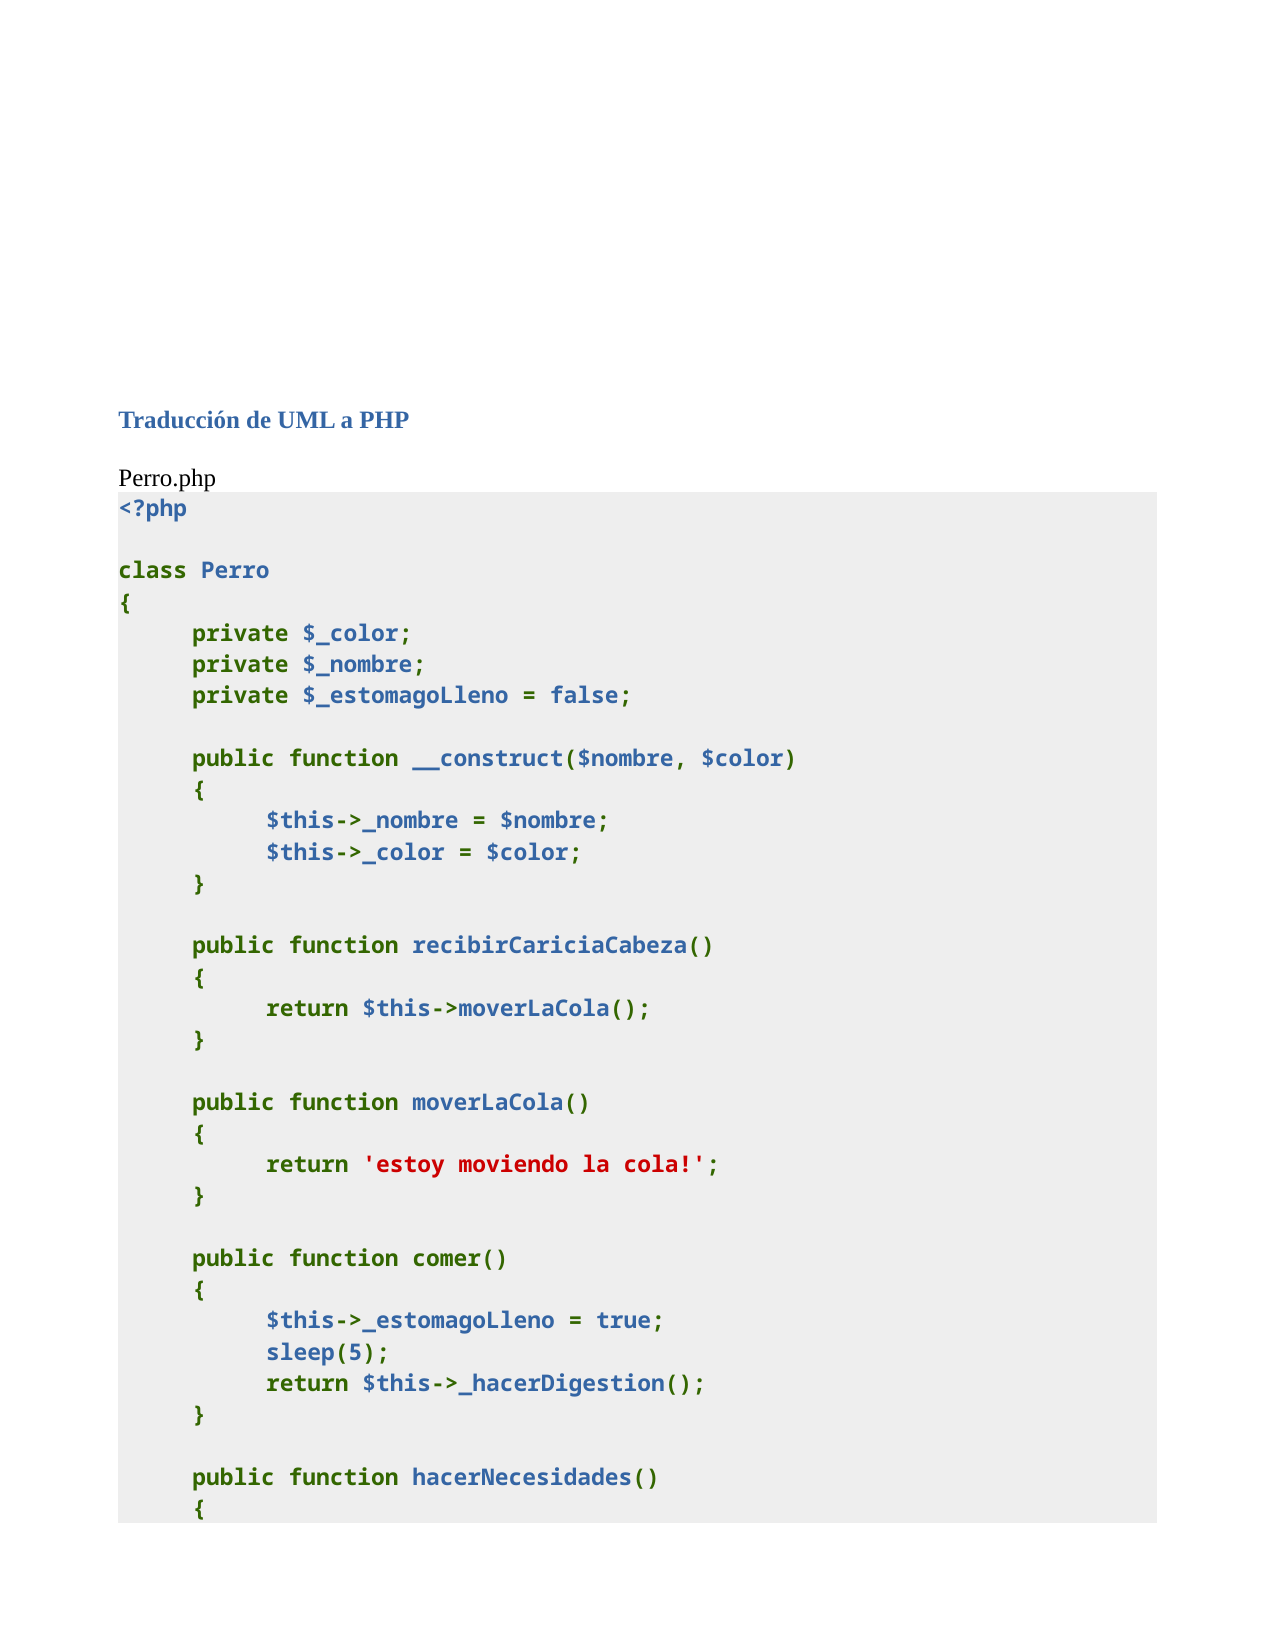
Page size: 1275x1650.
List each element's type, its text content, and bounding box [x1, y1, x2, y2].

text return 'estoy moviendo la cola!'; [118, 1148, 1157, 1179]
text } [118, 1398, 1157, 1429]
text Traducción de UML a PHP [118, 406, 1157, 434]
text Perro.php [118, 463, 1157, 492]
text { [118, 773, 1157, 804]
text public function recibirCariciaCabeza() [118, 929, 1157, 961]
text $this->_nombre = $nombre; [118, 804, 1157, 836]
text { [118, 1117, 1157, 1148]
text public function __construct($nombre, $color) [118, 742, 1157, 773]
text } [118, 1023, 1157, 1054]
text $this->_color = $color; [118, 836, 1157, 867]
text $this->_estomagoLleno = true; [118, 1304, 1157, 1336]
text } [118, 867, 1157, 898]
text return $this->moverLaCola(); [118, 992, 1157, 1023]
text public function hacerNecesidades() [118, 1461, 1157, 1492]
text private $_color; [118, 617, 1157, 648]
text <?php [118, 492, 1157, 523]
text public function comer() [118, 1242, 1157, 1273]
text return $this->_hacerDigestion(); [118, 1367, 1157, 1398]
text { [118, 961, 1157, 992]
text class Perro [118, 554, 1157, 586]
text } [118, 1179, 1157, 1211]
text { [118, 1273, 1157, 1304]
text { [118, 1492, 1157, 1523]
text public function moverLaCola() [118, 1086, 1157, 1117]
text { [118, 586, 1157, 617]
text private $_estomagoLleno = false; [118, 679, 1157, 711]
text sleep(5); [118, 1336, 1157, 1367]
text private $_nombre; [118, 648, 1157, 679]
